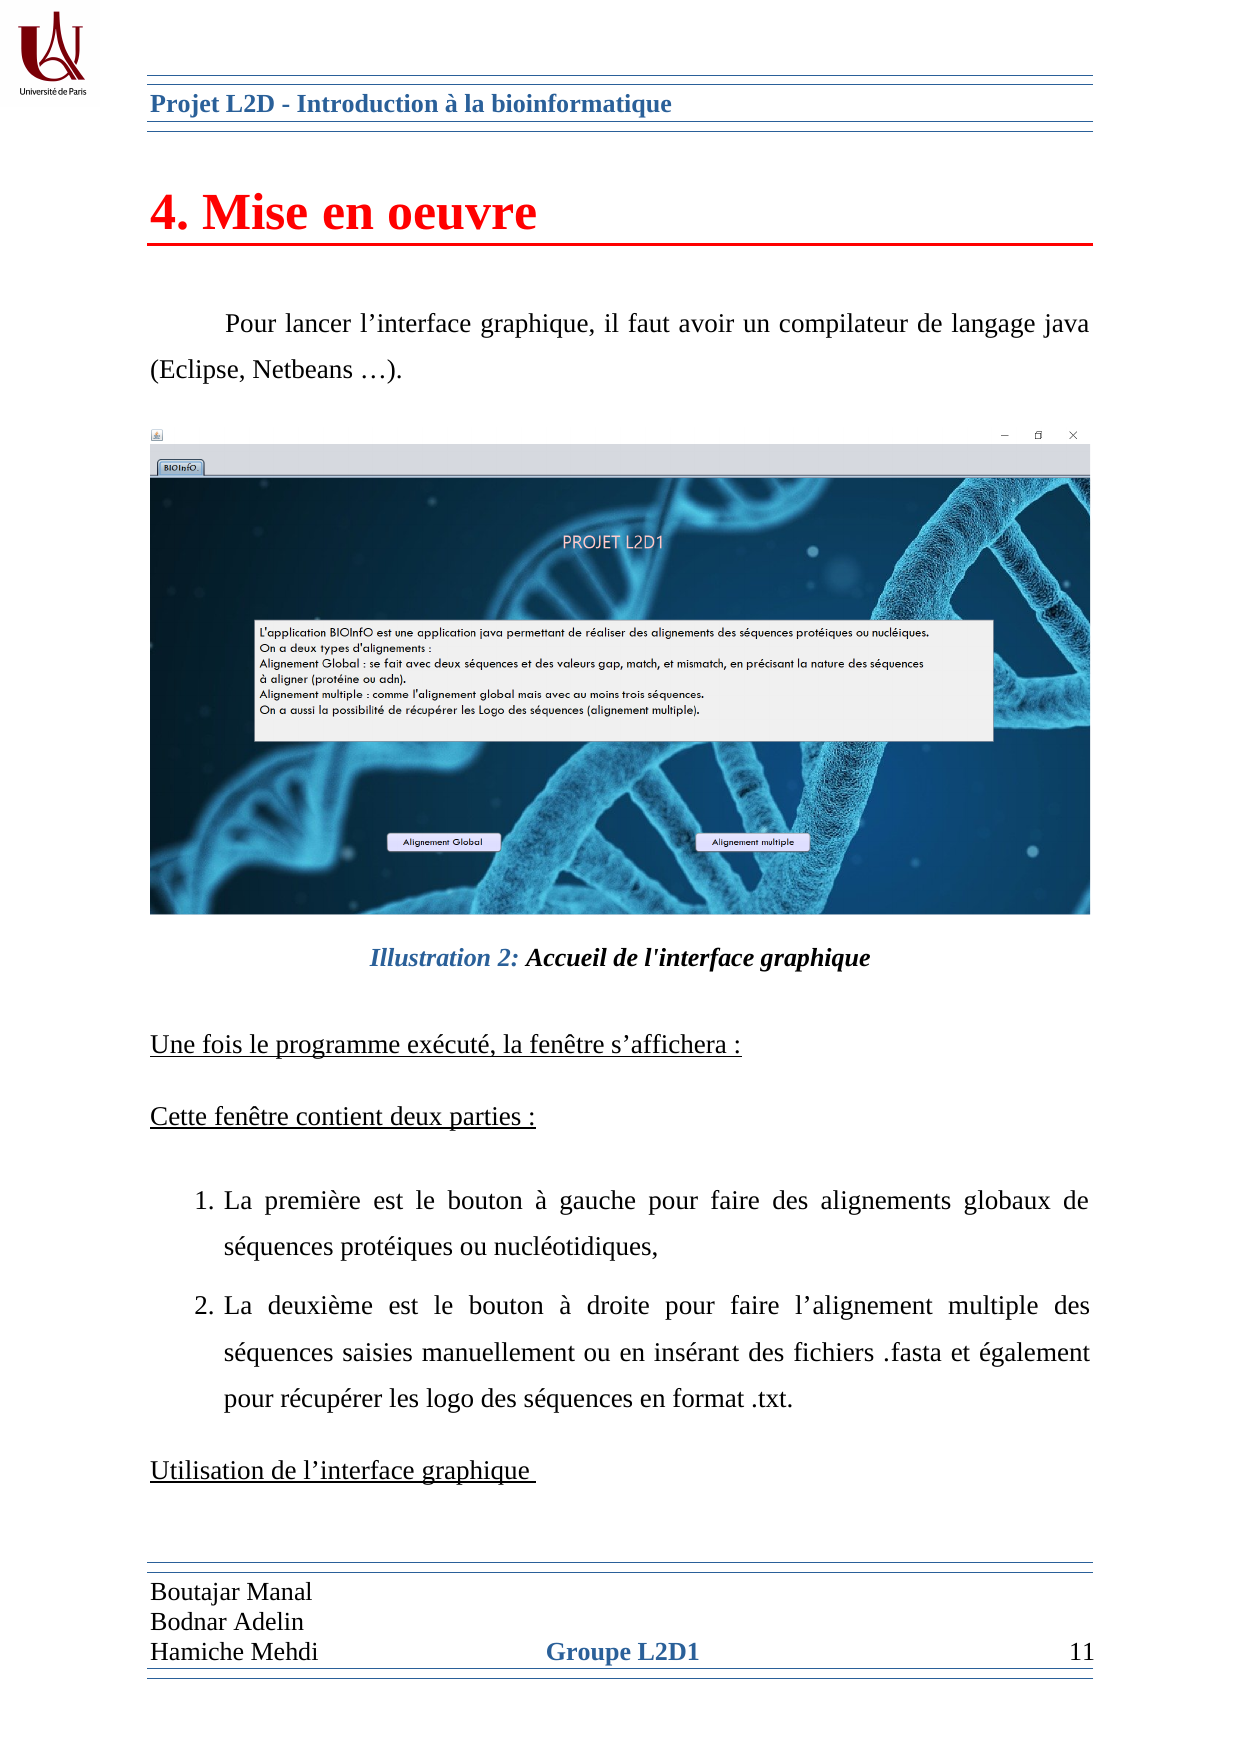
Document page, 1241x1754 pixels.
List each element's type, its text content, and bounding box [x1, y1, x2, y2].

text Une fois le programme exécuté, la fenêtre s’affichera : [150, 972, 1090, 1060]
subtitle 4. Mise en oeuvre [147, 178, 1093, 243]
text Utilisation de l’interface graphique [150, 1454, 1090, 1485]
text Illustration 2: Accueil de l'interface graphique [150, 915, 1090, 972]
text [150, 415, 1090, 427]
picture [0, 0, 101, 107]
picture [150, 427, 1091, 915]
text Cette fenêtre contient deux parties : [150, 1100, 1090, 1131]
text Pour lancer l’interface graphique, il faut avoir un compilateur de langage java (Eclipse, Netbeans …). [150, 307, 1090, 384]
list La deuxième est le bouton à droite pour faire l’alignement multiple des séquences saisies manuellement ou en insérant des fichiers .fasta et également pour récupérer les logo des séquences en format .txt. [194, 1289, 1090, 1413]
list La première est le bouton à gauche pour faire des alignements globaux de séquences protéiques ou nucléotidiques, [194, 1184, 1090, 1262]
